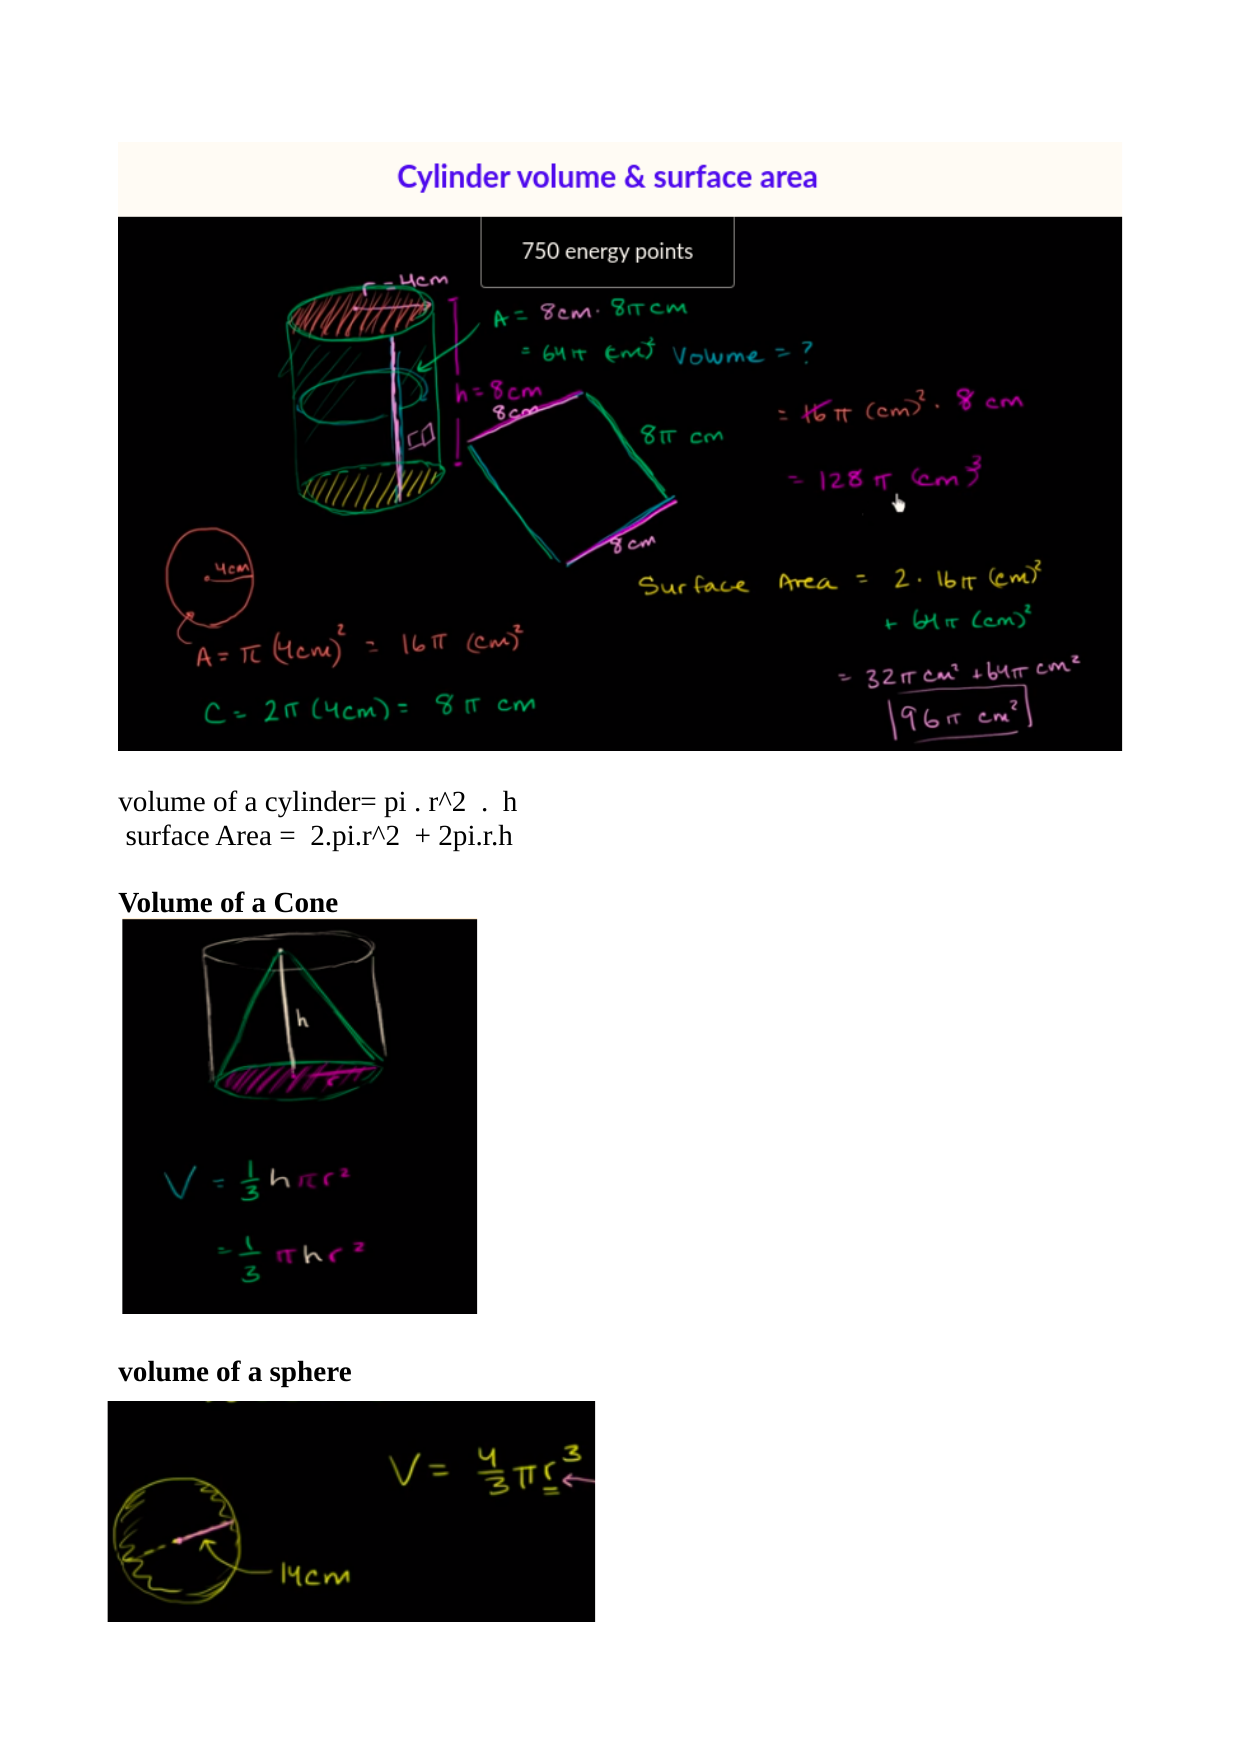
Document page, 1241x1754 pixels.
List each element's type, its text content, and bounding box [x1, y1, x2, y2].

picture [122, 918, 478, 1314]
picture [107, 1401, 596, 1622]
text Volume of a Cone [118, 885, 1122, 918]
text volume of a cylinder= pi . r^2 . h [118, 784, 1122, 818]
text volume of a sphere [118, 1354, 1122, 1388]
text surface Area = 2.pi.r^2 + 2pi.r.h [118, 818, 1122, 851]
picture [118, 142, 1123, 751]
